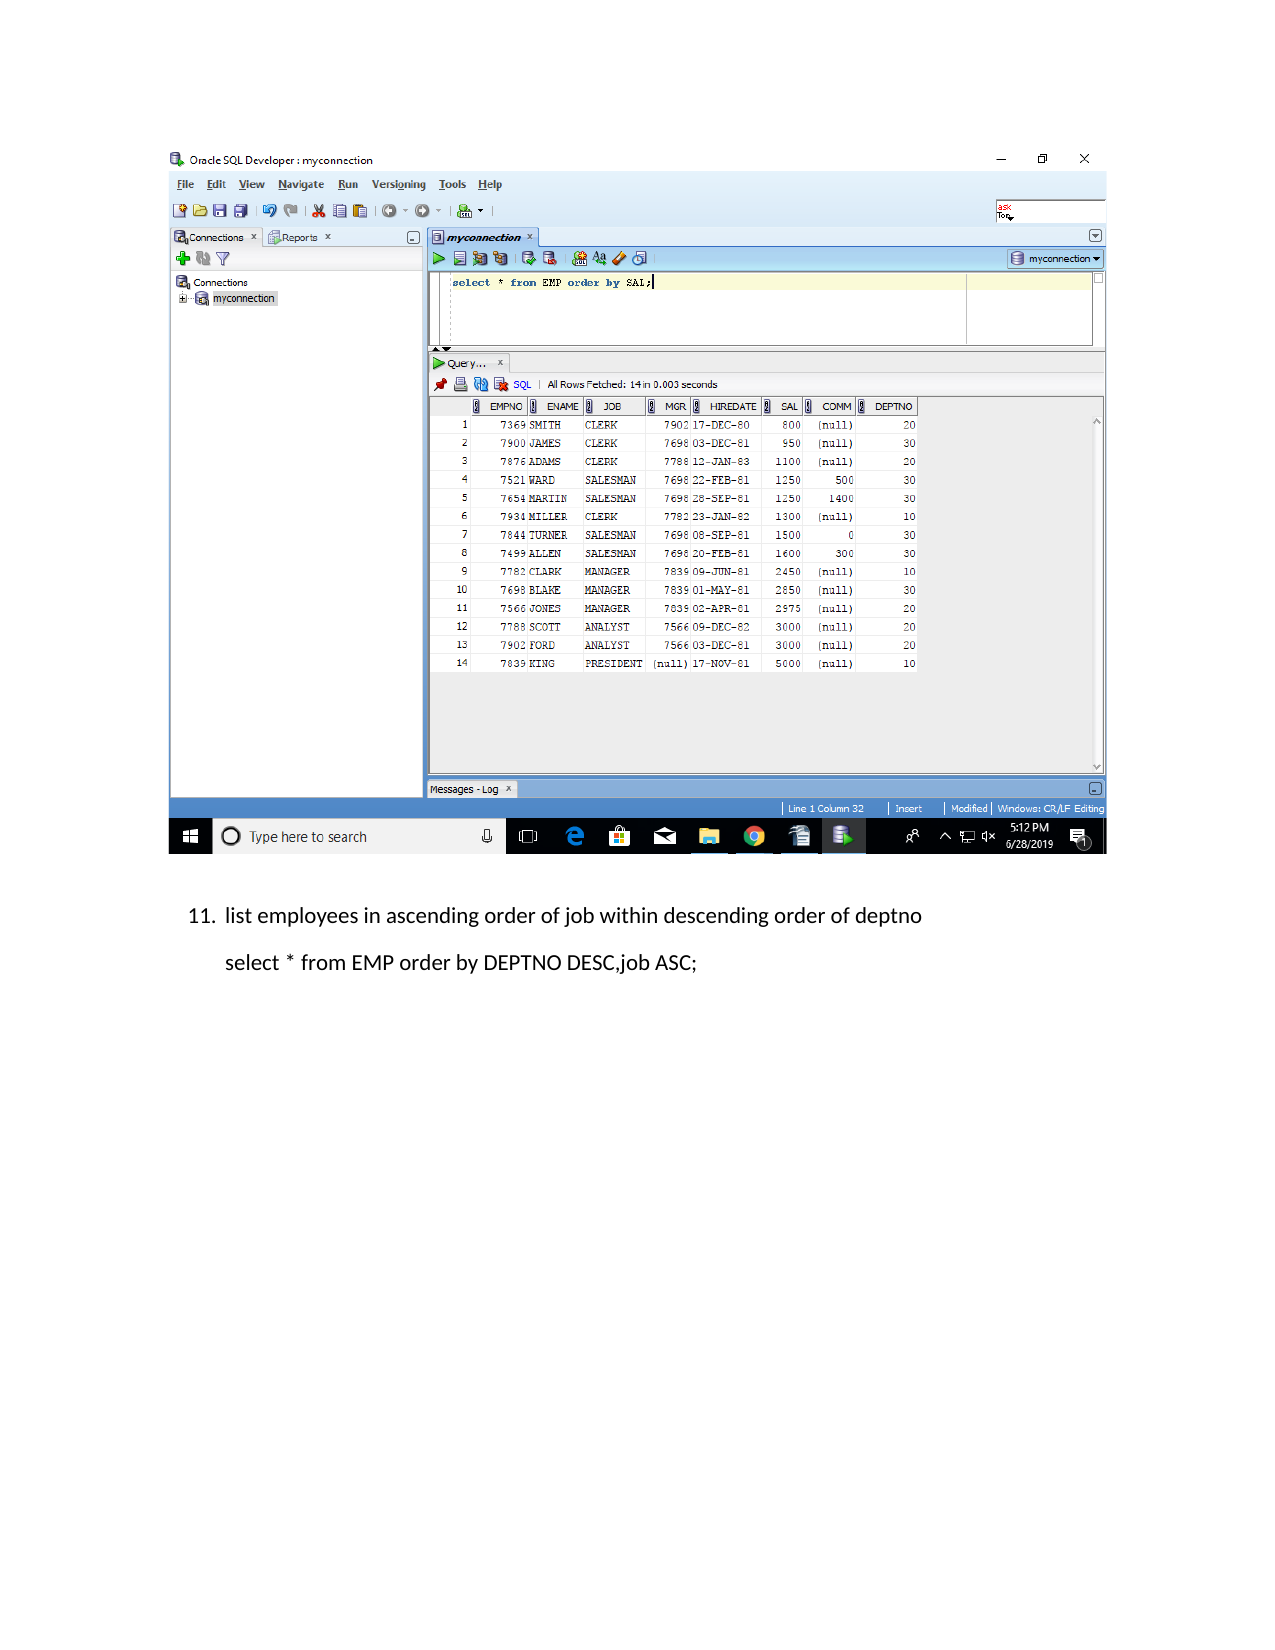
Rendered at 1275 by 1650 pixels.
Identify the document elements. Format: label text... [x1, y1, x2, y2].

list list employees in ascending order of job within descending order of deptno [187, 902, 1125, 929]
list select * from EMP order by DEPTNO DESC,job ASC; [187, 948, 1125, 976]
picture [168, 150, 1107, 854]
